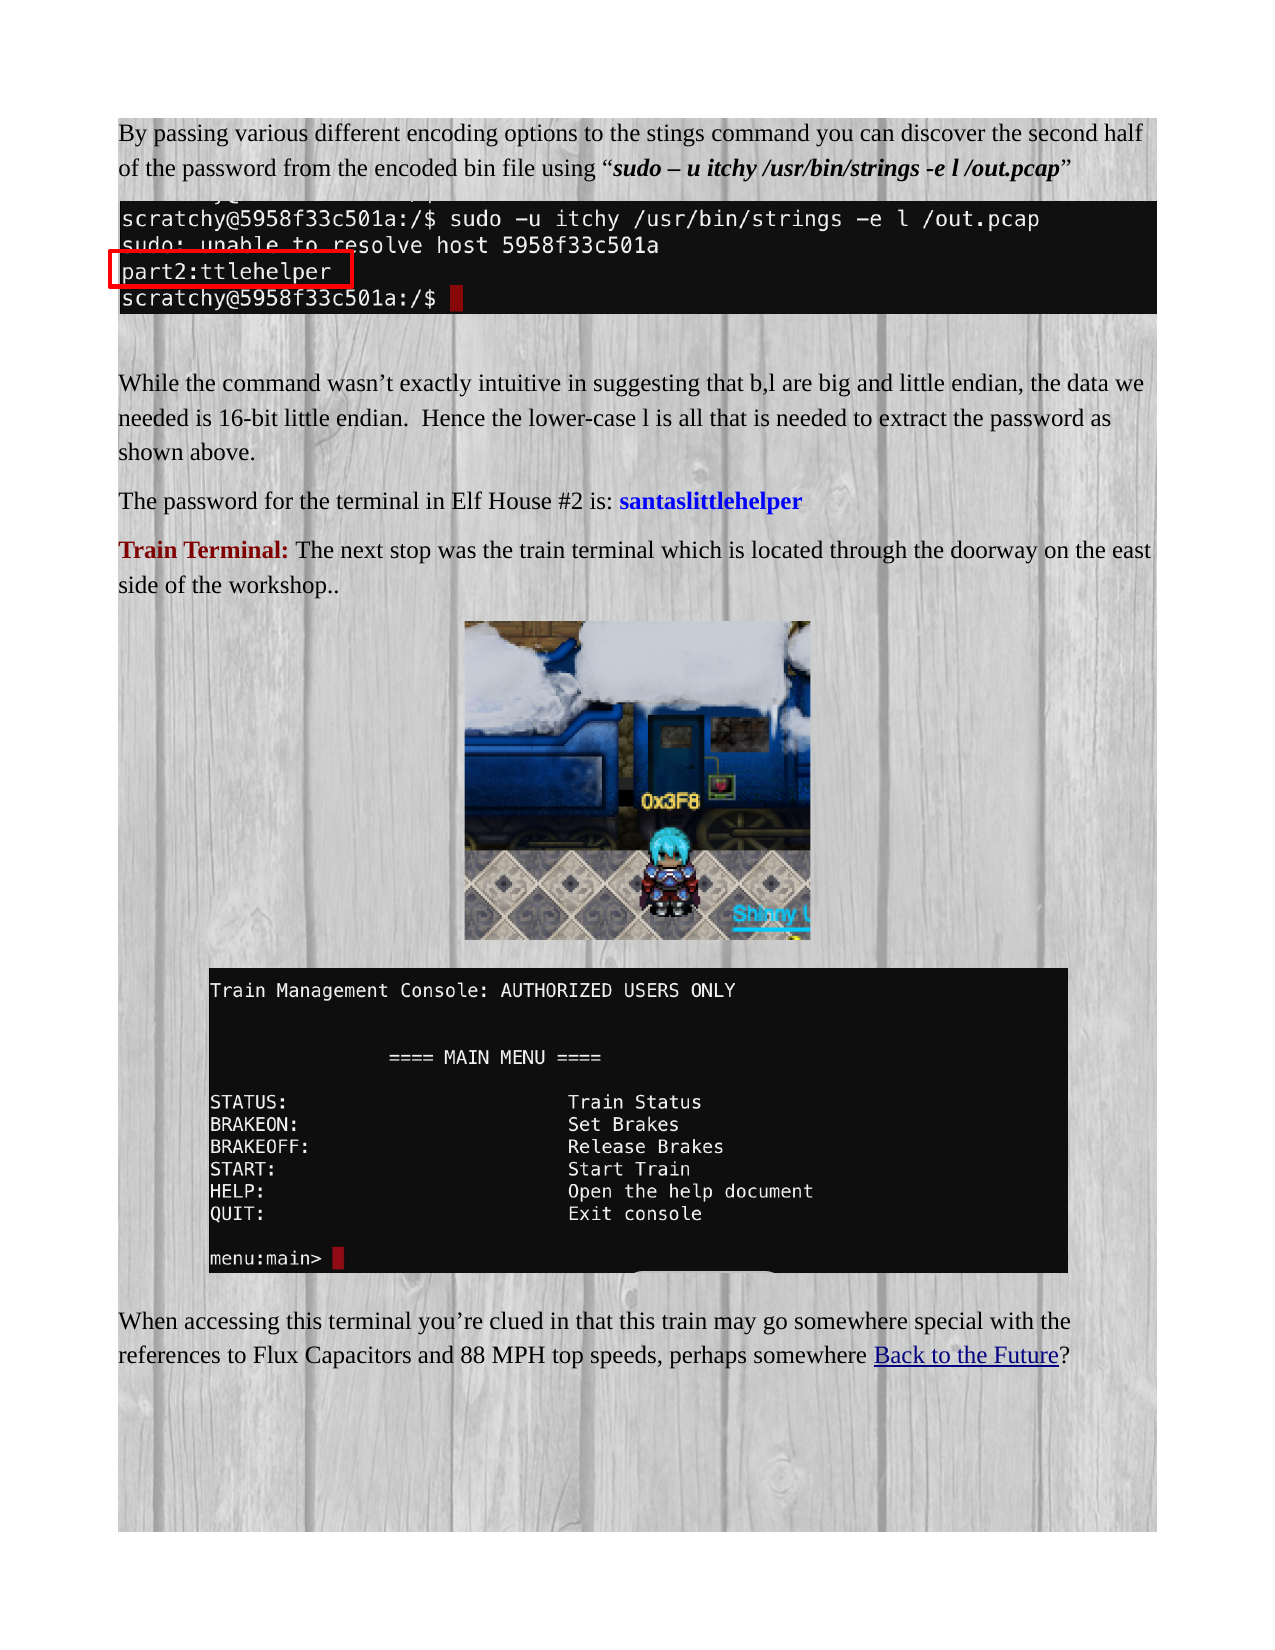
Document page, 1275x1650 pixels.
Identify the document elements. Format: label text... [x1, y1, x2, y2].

picture [118, 1369, 1157, 1532]
picture [118, 515, 1157, 535]
picture [118, 598, 1157, 1306]
text The password for the terminal in Elf House #2 is: santaslittlehelper [118, 486, 1157, 515]
text By passing various different encoding options to the stings command you can discover the second half of the password from the encoded bin file using “sudo – u itchy /usr/bin/strings -e l /out.pcap” [118, 118, 1157, 181]
picture [118, 466, 1157, 486]
picture [118, 181, 1157, 368]
text Train Terminal: The next stop was the train terminal which is located through the doorway on the east side of the workshop.. [118, 535, 1157, 598]
text While the command wasn’t exactly intuitive in suggesting that b,l are big and little endian, the data we needed is 16-bit little endian. Hence the lower-case l is all that is needed to extract the password as shown above. [118, 368, 1157, 466]
picture [118, 253, 350, 284]
text When accessing this terminal you’re clued in that this train may go somewhere special with the references to Flux Capacitors and 88 MPH top speeds, perhaps somewhere Back to the Future? [118, 1306, 1157, 1369]
